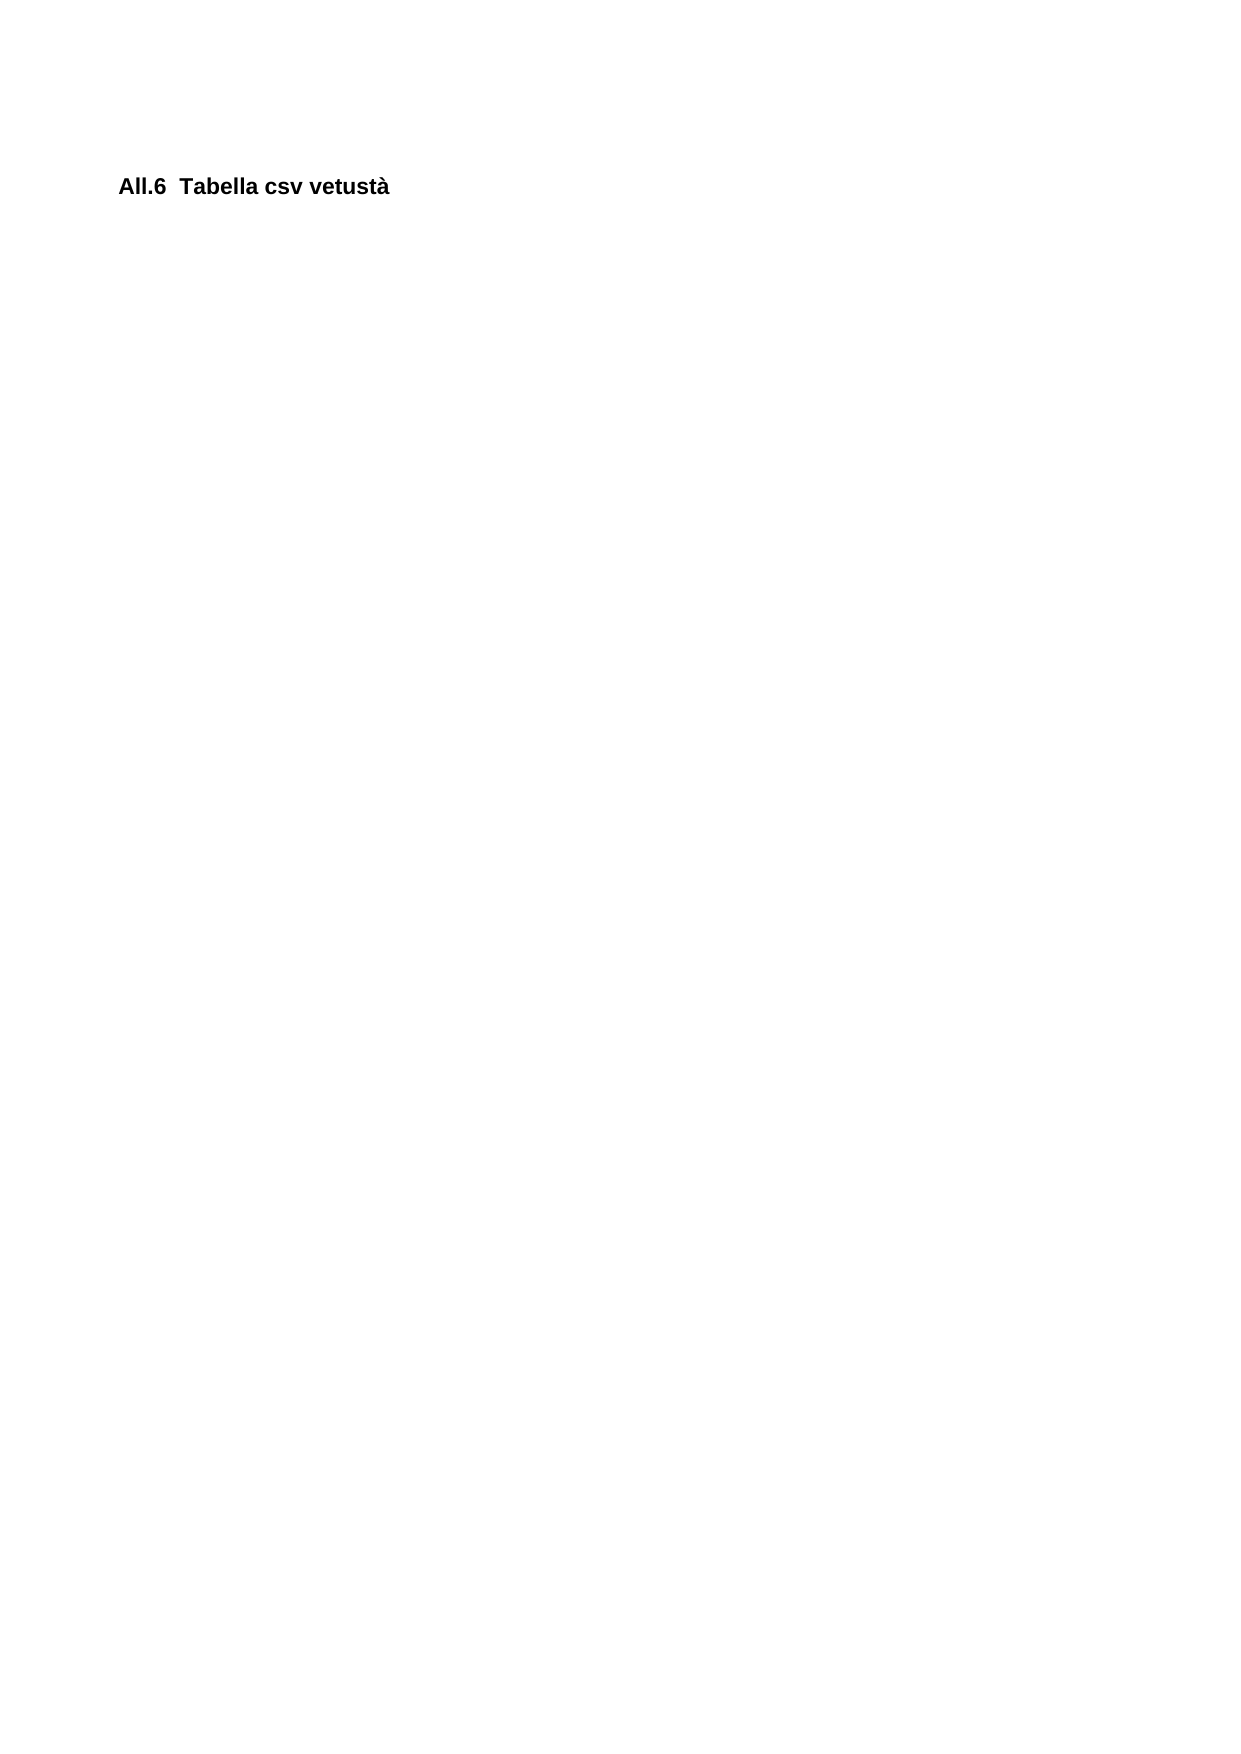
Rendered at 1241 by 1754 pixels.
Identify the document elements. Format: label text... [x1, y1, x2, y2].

subtitle All.6 Tabella csv vetustà [118, 173, 1122, 199]
